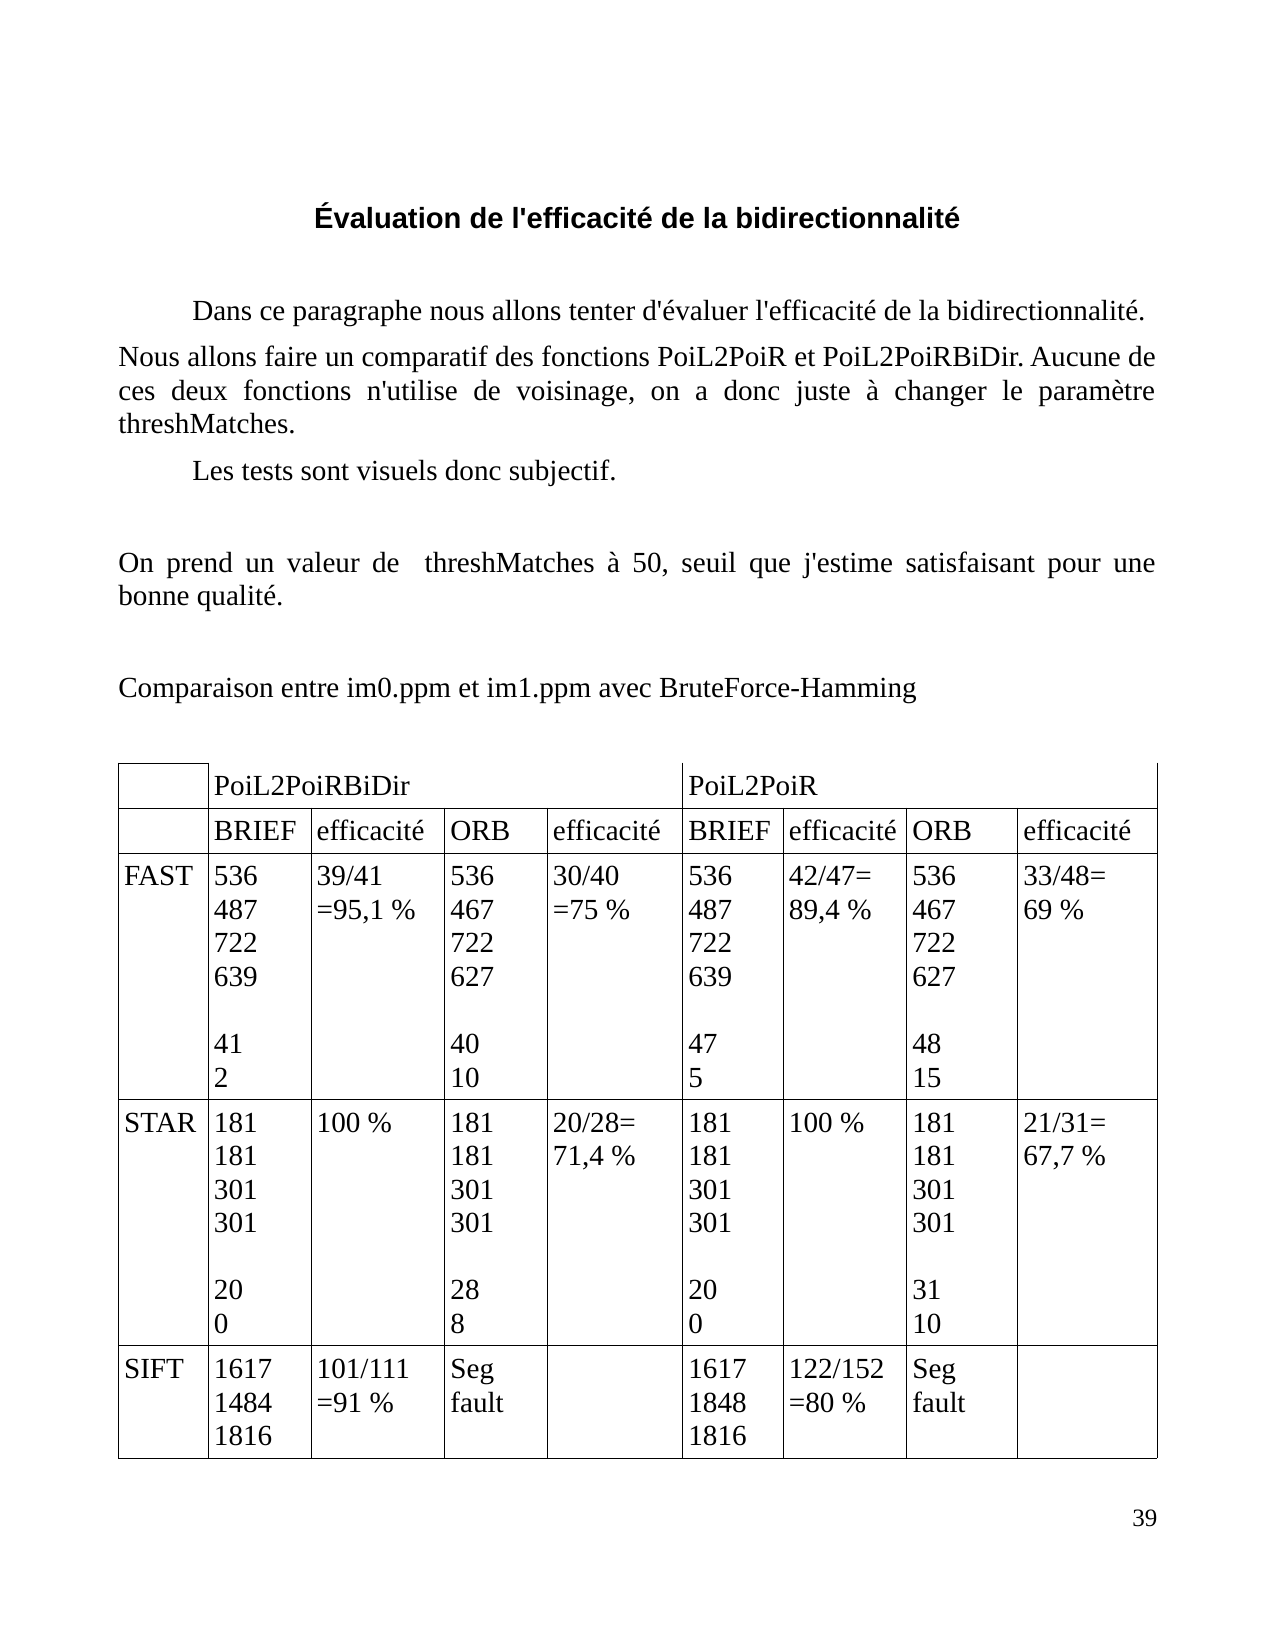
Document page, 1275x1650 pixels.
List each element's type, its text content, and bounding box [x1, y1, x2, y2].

table_cell [119, 809, 208, 853]
table_cell SIFT [119, 1346, 208, 1457]
text Dans ce paragraphe nous allons tenter d'évaluer l'efficacité de la bidirectionnalité. [118, 293, 1157, 327]
table_cell 33/48= 69 % [1018, 854, 1157, 1099]
table_cell 181 181 301 301 28 8 [445, 1100, 547, 1345]
text Les tests sont visuels donc subjectif. [118, 453, 1157, 486]
table_cell 181 181 301 301 20 0 [683, 1100, 783, 1345]
table_cell 30/40 =75 % [548, 854, 682, 1099]
table_cell 536 487 722 639 47 5 [683, 854, 783, 1099]
table_cell 39/41 =95,1 % [312, 854, 444, 1099]
table_cell FAST [119, 854, 208, 1099]
table_cell 181 181 301 301 31 10 [907, 1100, 1017, 1345]
table_cell Seg fault [907, 1346, 1017, 1457]
table_header [119, 764, 208, 807]
table_header PoiL2PoiR [683, 763, 1157, 807]
text Comparaison entre im0.ppm et im1.ppm avec BruteForce-Hamming [118, 670, 1157, 704]
table_cell 1617 1484 1816 [209, 1346, 311, 1457]
table_cell 100 % [784, 1100, 906, 1345]
table_cell efficacité [312, 809, 444, 853]
table_cell [1018, 1346, 1157, 1457]
table_cell STAR [119, 1100, 208, 1345]
table_cell [548, 1346, 682, 1457]
table_cell 1617 1848 1816 [683, 1346, 783, 1457]
table_cell 181 181 301 301 20 0 [209, 1100, 311, 1345]
table_cell ORB [907, 809, 1017, 853]
subtitle Évaluation de l'efficacité de la bidirectionnalité [118, 201, 1157, 235]
table_cell 20/28= 71,4 % [548, 1100, 682, 1345]
table_cell ORB [445, 809, 547, 853]
table_cell Seg fault [445, 1346, 547, 1457]
table_cell 101/111 =91 % [312, 1346, 444, 1457]
table_cell efficacité [548, 809, 682, 853]
table_cell 536 487 722 639 41 2 [209, 854, 311, 1099]
text On prend un valeur de threshMatches à 50, seuil que j'estime satisfaisant pour une bonne qualité. [118, 545, 1157, 612]
table_cell efficacité [784, 809, 906, 853]
table_cell 42/47= 89,4 % [784, 854, 906, 1099]
table_cell BRIEF [209, 809, 311, 853]
table_header PoiL2PoiRBiDir [209, 763, 682, 807]
table_cell 536 467 722 627 48 15 [907, 854, 1017, 1099]
table_cell 122/152=80 % [784, 1346, 906, 1457]
text Nous allons faire un comparatif des fonctions PoiL2PoiR et PoiL2PoiRBiDir. Aucune de ces deux fonctions n'utilise de voisinage, on a donc juste à changer le paramètre threshMatches. [118, 339, 1157, 440]
table_cell 100 % [312, 1100, 444, 1345]
table_cell 21/31= 67,7 % [1018, 1100, 1157, 1345]
table_cell BRIEF [683, 809, 783, 853]
table_cell efficacité [1018, 809, 1157, 853]
table_cell 536 467 722 627 40 10 [445, 854, 547, 1099]
